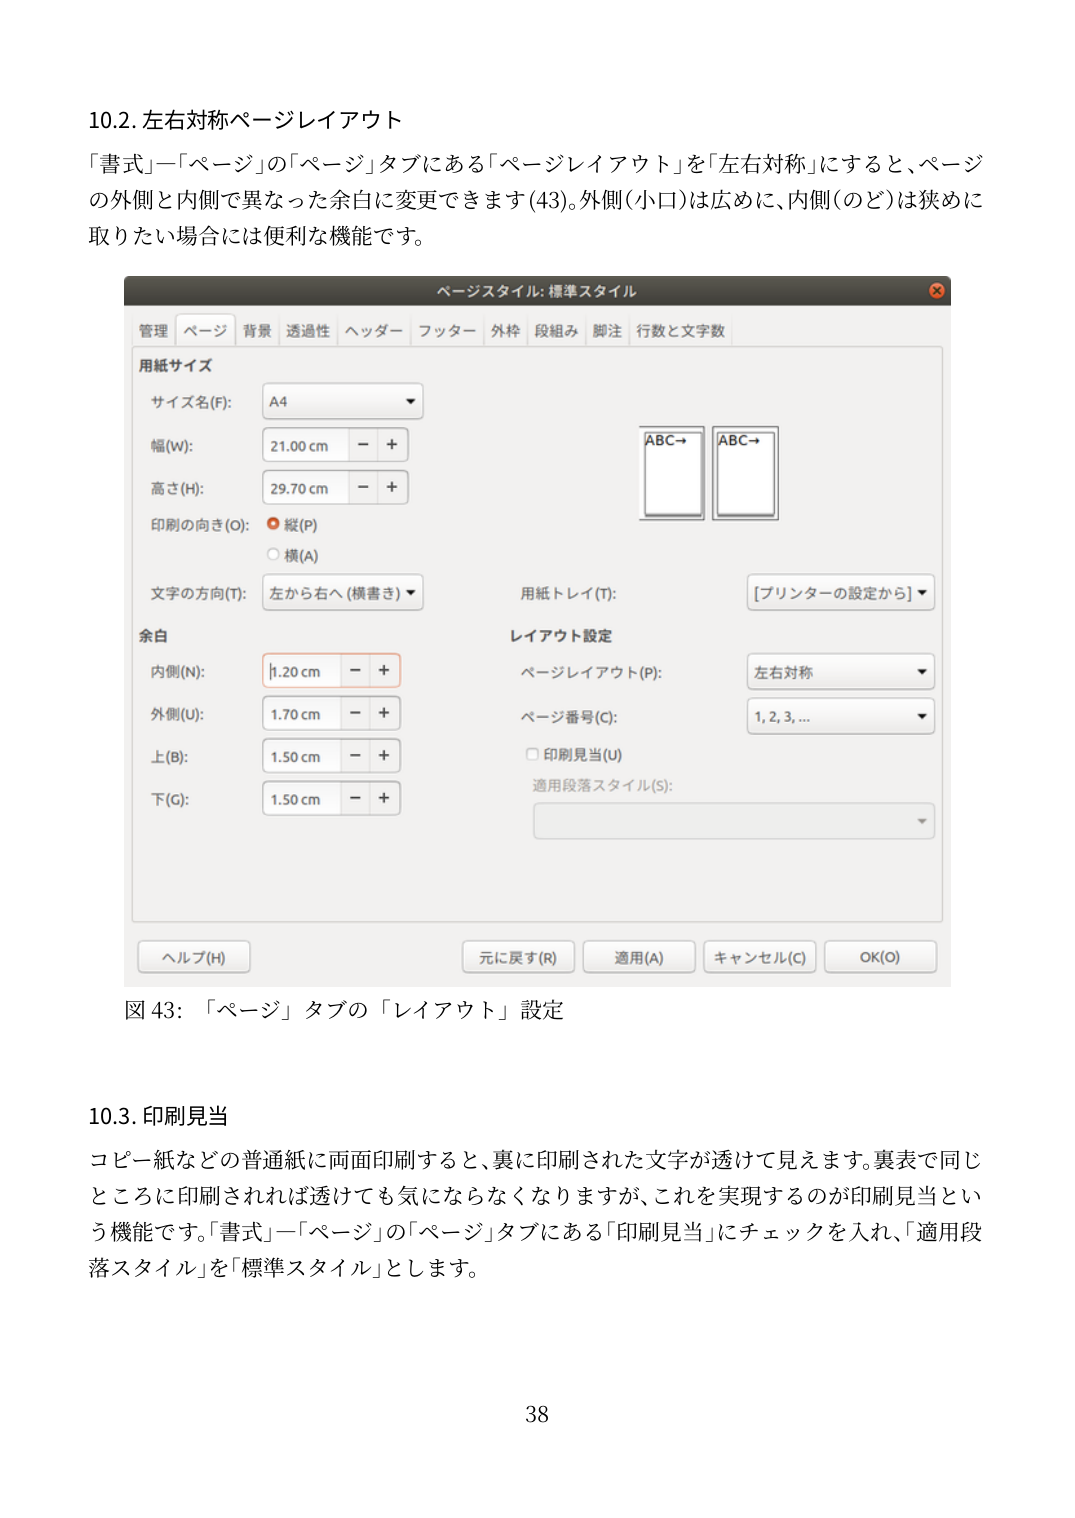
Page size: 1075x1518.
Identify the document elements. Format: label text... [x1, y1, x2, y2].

subtitle 左右対称ページレイアウト [88, 103, 986, 135]
text コピー紙などの普通紙に両面印刷すると、裏に印刷された文字が透けて見えます。裏表で同じところに印刷されれば透けても気にならなくなりますが、これを実現するのが印刷見当という機能です。「書式」―「ページ」の「ページ」タブにある「印刷見当」にチェックを入れ、「適用段落スタイル」を「標準スタイル」とします。 [88, 1143, 986, 1283]
picture [124, 276, 951, 987]
subtitle 印刷見当 [88, 1099, 986, 1130]
text 図 43: 「ページ」タブの「レイアウト」設定 [124, 987, 951, 1024]
text 「書式」―「ページ」の「ページ」タブにある「ページレイアウト」を「左右対称」にすると、ページの外側と内側で異なった余白に変更できます(図 43)。外側（小口）は広めに、内側（のど）は狭めに取りたい場合には便利な機能です。 [88, 147, 986, 251]
